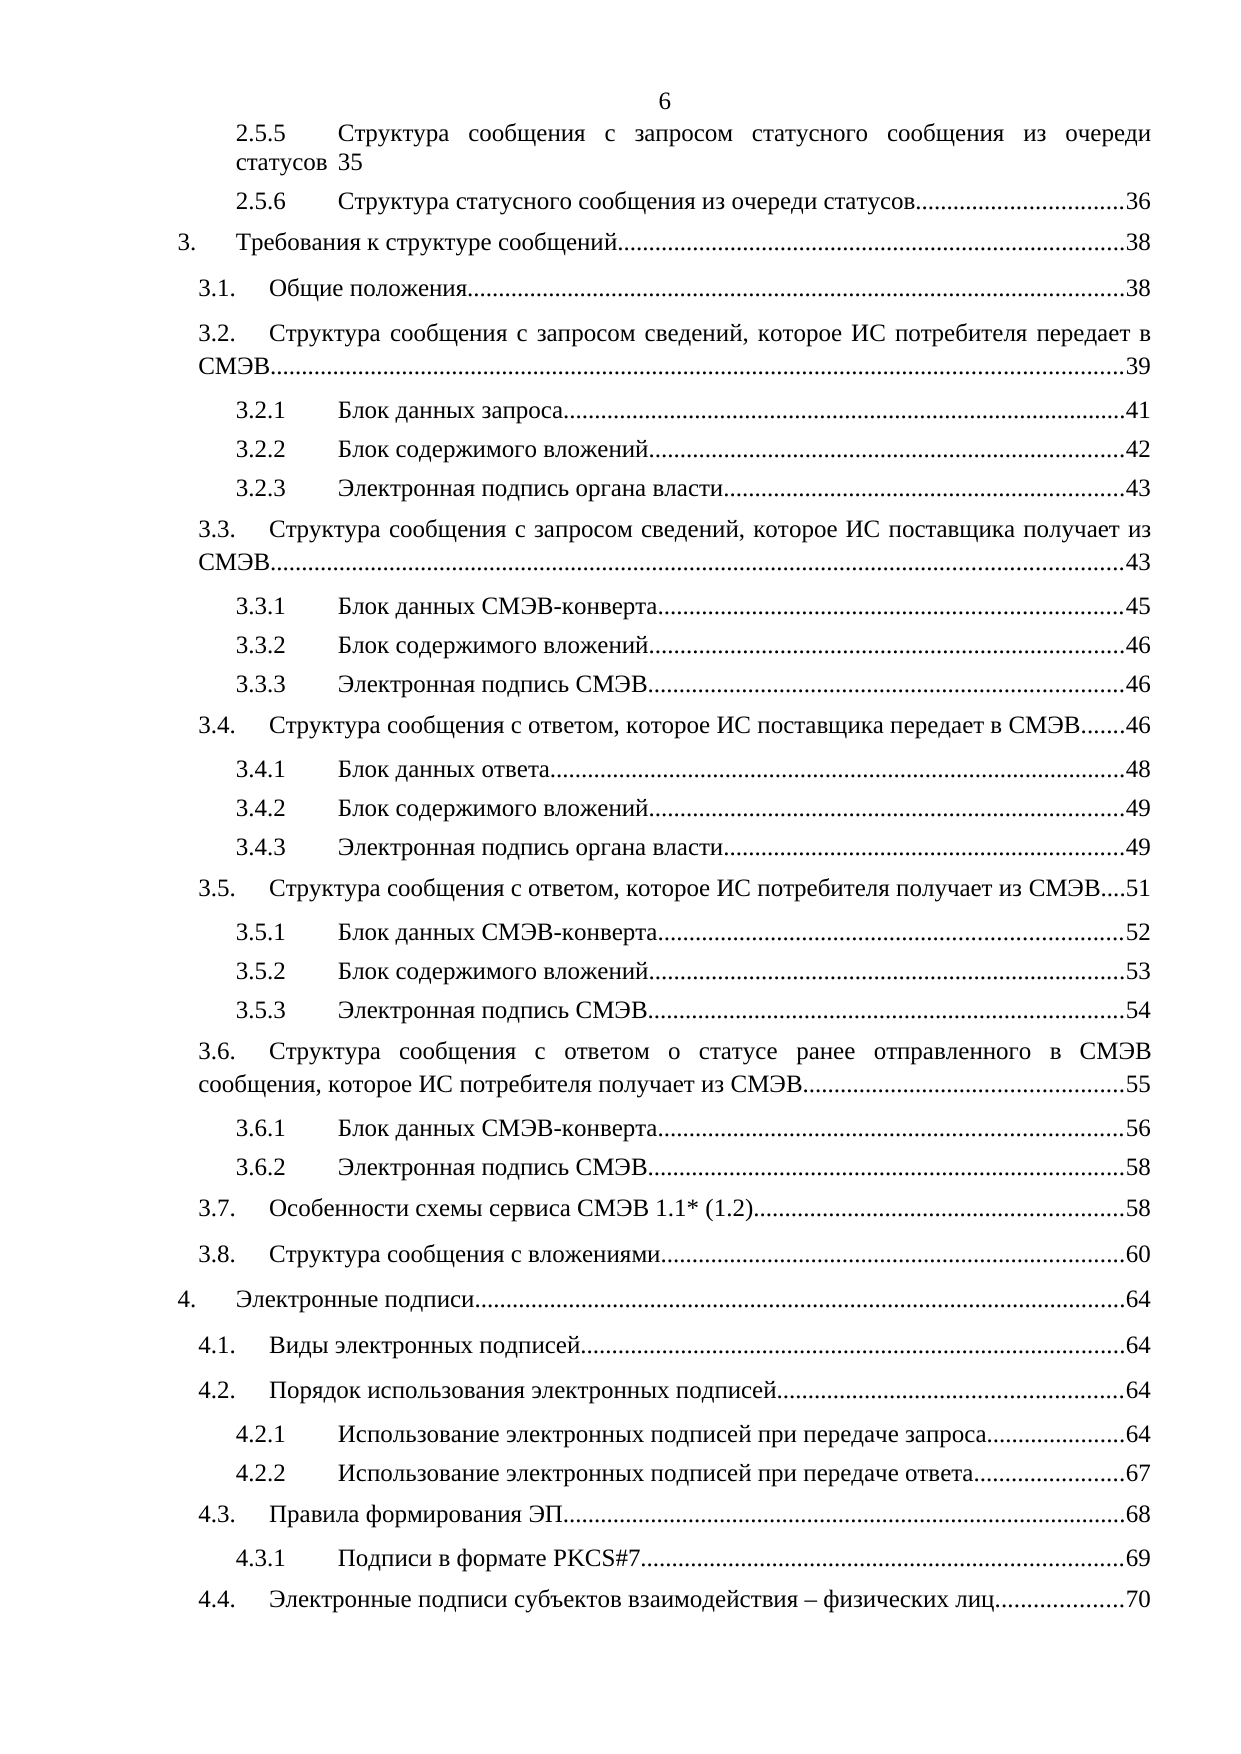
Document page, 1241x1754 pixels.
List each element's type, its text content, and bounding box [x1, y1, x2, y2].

text 2.5.6 Структура статусного сообщения из очереди статусов 36 [236, 186, 1152, 215]
text 4.2.1 Использование электронных подписей при передаче запроса 64 [236, 1419, 1152, 1448]
text 3.5. Структура сообщения с ответом, которое ИС потребителя получает из СМЭВ 51 [198, 873, 1152, 902]
text 3.3. Структура сообщения с запросом сведений, которое ИС поставщика получает из СМЭВ 43 [198, 514, 1152, 576]
text 4.3.1 Подписи в формате PKCS#7 69 [236, 1543, 1152, 1571]
text 3.2.1 Блок данных запроса 41 [236, 395, 1152, 423]
text 4.3. Правила формирования ЭП 68 [198, 1499, 1152, 1528]
text 3.1. Общие положения 38 [198, 273, 1152, 302]
text 3.6.1 Блок данных СМЭВ-конверта 56 [236, 1113, 1152, 1142]
text 3.5.3 Электронная подпись СМЭВ 54 [236, 995, 1152, 1024]
text 3.8. Структура сообщения с вложениями 60 [198, 1239, 1152, 1268]
text 3.4. Структура сообщения с ответом, которое ИС поставщика передает в СМЭВ 46 [198, 710, 1152, 739]
text 3.3.1 Блок данных СМЭВ-конверта 45 [236, 591, 1152, 619]
text 3.2.2 Блок содержимого вложений 42 [236, 434, 1152, 463]
text 3.5.1 Блок данных СМЭВ-конверта 52 [236, 917, 1152, 946]
text 3.2. Структура сообщения с запросом сведений, которое ИС потребителя передает в СМЭВ 39 [198, 318, 1152, 380]
text 4.4. Электронные подписи субъектов взаимодействия – физических лиц 70 [198, 1584, 1152, 1613]
text 3.6. Структура сообщения с ответом о статусе ранее отправленного в СМЭВ сообщения, которое ИС потребителя получает из СМЭВ 55 [198, 1036, 1152, 1098]
text 3.5.2 Блок содержимого вложений 53 [236, 956, 1152, 985]
text 3.6.2 Электронная подпись СМЭВ 58 [236, 1152, 1152, 1181]
text 2.5.5 Структура сообщения с запросом статусного сообщения из очереди статусов 35 [236, 118, 1152, 176]
text 4.1. Виды электронных подписей 64 [198, 1330, 1152, 1359]
text 3.3.3 Электронная подпись СМЭВ 46 [236, 669, 1152, 698]
text 3.7. Особенности схемы сервиса СМЭВ 1.1* (1.2) 58 [198, 1193, 1152, 1222]
text 3.3.2 Блок содержимого вложений 46 [236, 630, 1152, 659]
text 3.2.3 Электронная подпись органа власти 43 [236, 473, 1152, 502]
text 4.2. Порядок использования электронных подписей 64 [198, 1375, 1152, 1404]
text 3.4.2 Блок содержимого вложений 49 [236, 793, 1152, 822]
text 3. Требования к структуре сообщений 38 [177, 227, 1152, 256]
text 4.2.2 Использование электронных подписей при передаче ответа 67 [236, 1458, 1152, 1487]
text 4. Электронные подписи 64 [177, 1284, 1152, 1313]
text 3.4.1 Блок данных ответа 48 [236, 754, 1152, 783]
text 3.4.3 Электронная подпись органа власти 49 [236, 832, 1152, 861]
